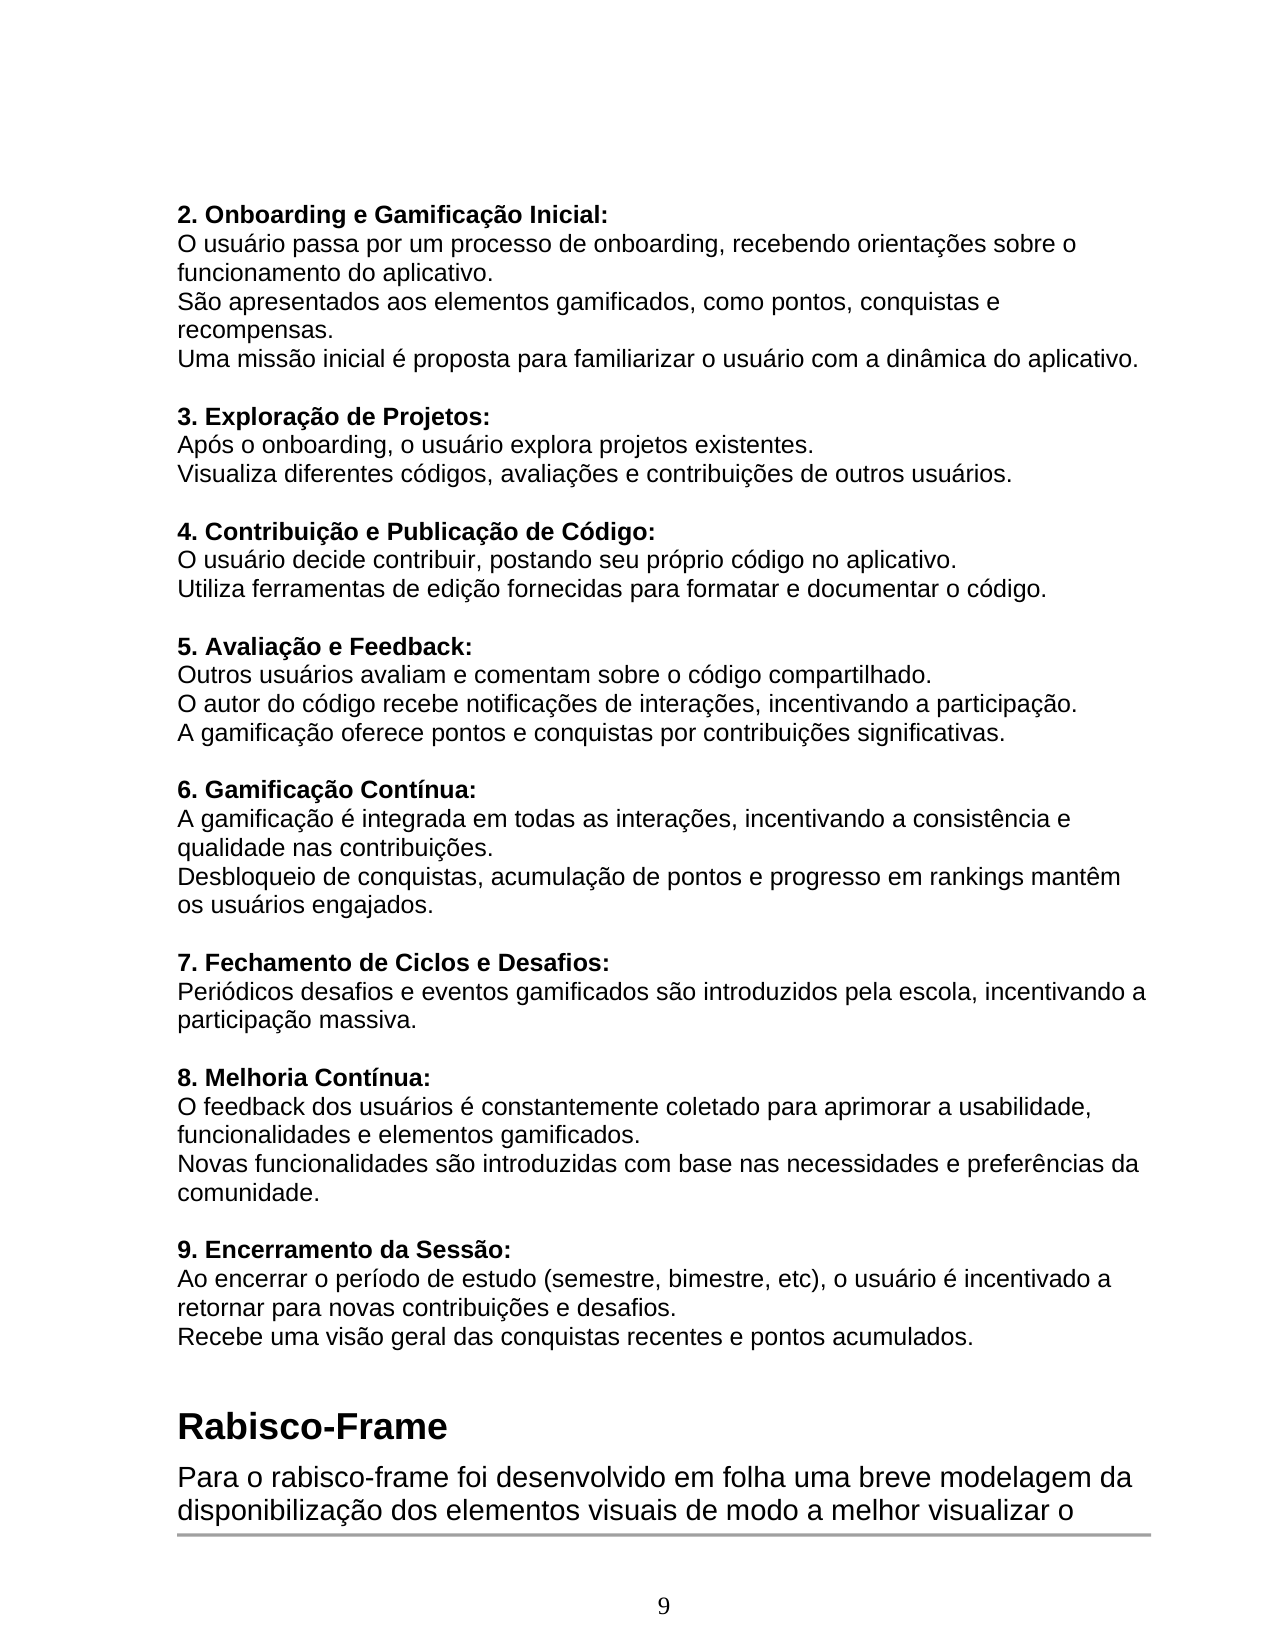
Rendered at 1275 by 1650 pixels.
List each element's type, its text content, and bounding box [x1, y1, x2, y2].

text 9. Encerramento da Sessão: [177, 1236, 1151, 1264]
text O usuário passa por um processo de onboarding, recebendo orientações sobre o funcionamento do aplicativo. [177, 229, 1151, 287]
text A gamificação oferece pontos e conquistas por contribuições significativas. [177, 718, 1151, 747]
text 6. Gamificação Contínua: [177, 776, 1151, 804]
text Periódicos desafios e eventos gamificados são introduzidos pela escola, incentivando a participação massiva. [177, 977, 1151, 1034]
text A gamificação é integrada em todas as interações, incentivando a consistência e qualidade nas contribuições. [177, 804, 1151, 862]
text Para o rabisco-frame foi desenvolvido em folha uma breve modelagem da disponibilização dos elementos visuais de modo a melhor visualizar o [177, 1460, 1151, 1527]
text 2. Onboarding e Gamificação Inicial: [177, 201, 1151, 229]
text Visualiza diferentes códigos, avaliações e contribuições de outros usuários. [177, 459, 1151, 488]
text 8. Melhoria Contínua: [177, 1063, 1151, 1092]
text 5. Avaliação e Feedback: [177, 632, 1151, 661]
text O feedback dos usuários é constantemente coletado para aprimorar a usabilidade, funcionalidades e elementos gamificados. [177, 1092, 1151, 1149]
text 3. Exploração de Projetos: [177, 402, 1151, 431]
text Novas funcionalidades são introduzidas com base nas necessidades e preferências da comunidade. [177, 1149, 1151, 1207]
text Após o onboarding, o usuário explora projetos existentes. [177, 431, 1151, 459]
text Utiliza ferramentas de edição fornecidas para formatar e documentar o código. [177, 574, 1151, 603]
text O usuário decide contribuir, postando seu próprio código no aplicativo. [177, 546, 1151, 574]
subtitle Rabisco-Frame [177, 1404, 1151, 1447]
text Ao encerrar o período de estudo (semestre, bimestre, etc), o usuário é incentivado a retornar para novas contribuições e desafios. [177, 1264, 1151, 1322]
text Uma missão inicial é proposta para familiarizar o usuário com a dinâmica do aplicativo. [177, 344, 1151, 373]
text São apresentados aos elementos gamificados, como pontos, conquistas e recompensas. [177, 287, 1151, 344]
text Desbloqueio de conquistas, acumulação de pontos e progresso em rankings mantêm os usuários engajados. [177, 862, 1151, 919]
text 4. Contribuição e Publicação de Código: [177, 517, 1151, 546]
text 7. Fechamento de Ciclos e Desafios: [177, 948, 1151, 977]
text Outros usuários avaliam e comentam sobre o código compartilhado. [177, 661, 1151, 689]
text Recebe uma visão geral das conquistas recentes e pontos acumulados. [177, 1322, 1151, 1351]
text O autor do código recebe notificações de interações, incentivando a participação. [177, 689, 1151, 718]
